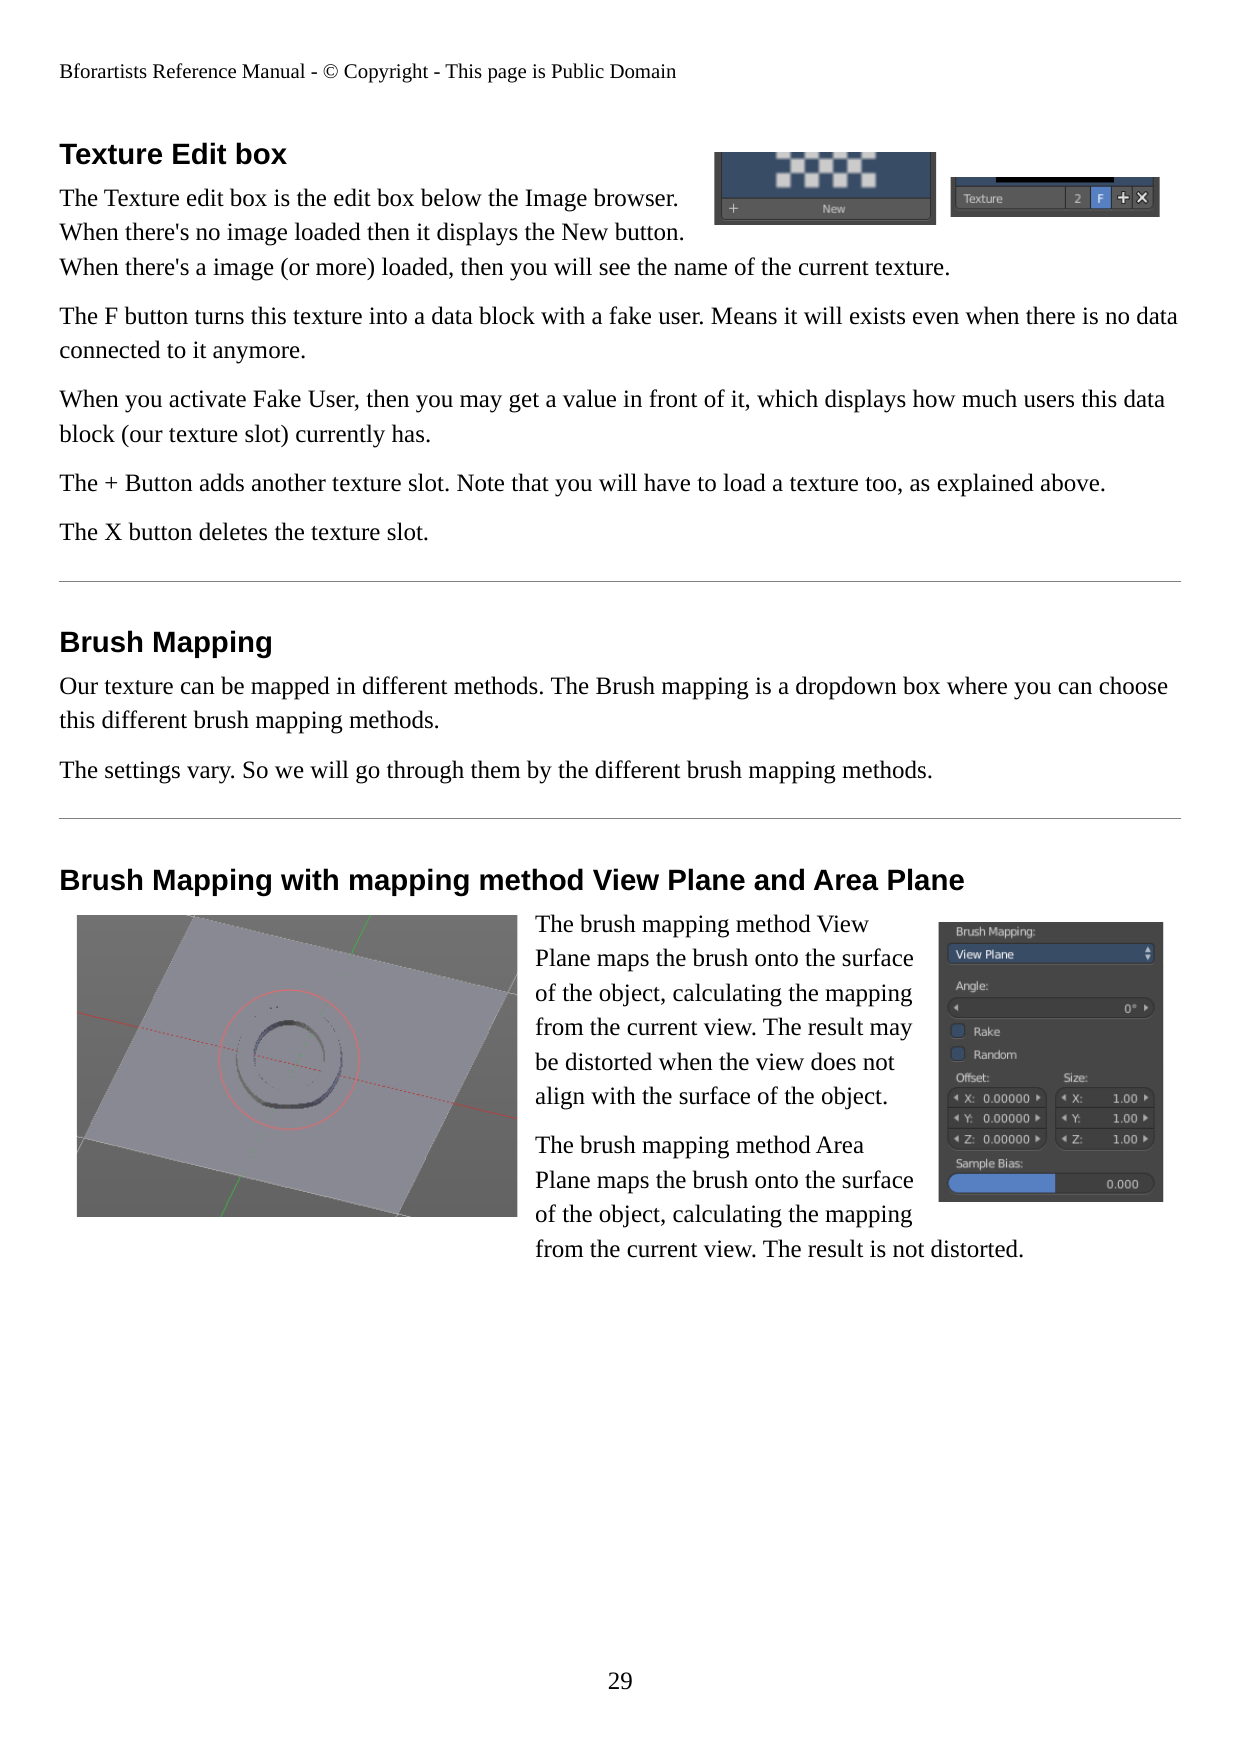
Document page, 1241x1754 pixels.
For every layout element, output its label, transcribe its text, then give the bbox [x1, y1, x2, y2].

text The F button turns this texture into a data block with a fake user. Means it will exists even when there is no data connected to it anymore. [59, 301, 1181, 364]
picture [76, 915, 518, 1217]
text The brush mapping method View Plane maps the brush onto the surface of the object, calculating the mapping from the current view. The result may be distorted when the view does not align with the surface of the object. [59, 909, 1181, 1110]
text The settings vary. So we will go through them by the different brush mapping methods. [59, 755, 1181, 783]
text The + Button adds another texture slot. Note that you will have to load a texture too, as explained above. [59, 468, 1181, 497]
picture [938, 922, 1164, 1202]
text The Texture edit box is the edit box below the Image browser. When there's no image loaded then it displays the New button. When there's a image (or more) loaded, then you will see the name of the current texture. [59, 183, 1181, 281]
picture [950, 177, 1160, 217]
subtitle Brush Mapping with mapping method View Plane and Area Plane [59, 862, 1181, 896]
text The X button deletes the texture slot. [59, 517, 1181, 546]
subtitle Brush Mapping [59, 625, 1181, 659]
subtitle Texture Edit box [59, 137, 1181, 170]
picture [714, 152, 937, 225]
text The brush mapping method Area Plane maps the brush onto the surface of the object, calculating the mapping from the current view. The result is not distorted. [59, 1130, 1181, 1262]
text When you activate Fake User, then you may get a value in front of it, which displays how much users this data block (our texture slot) currently has. [59, 384, 1181, 448]
text Our texture can be mapped in different methods. The Brush mapping is a dropdown box where you can choose this different brush mapping methods. [59, 671, 1181, 734]
